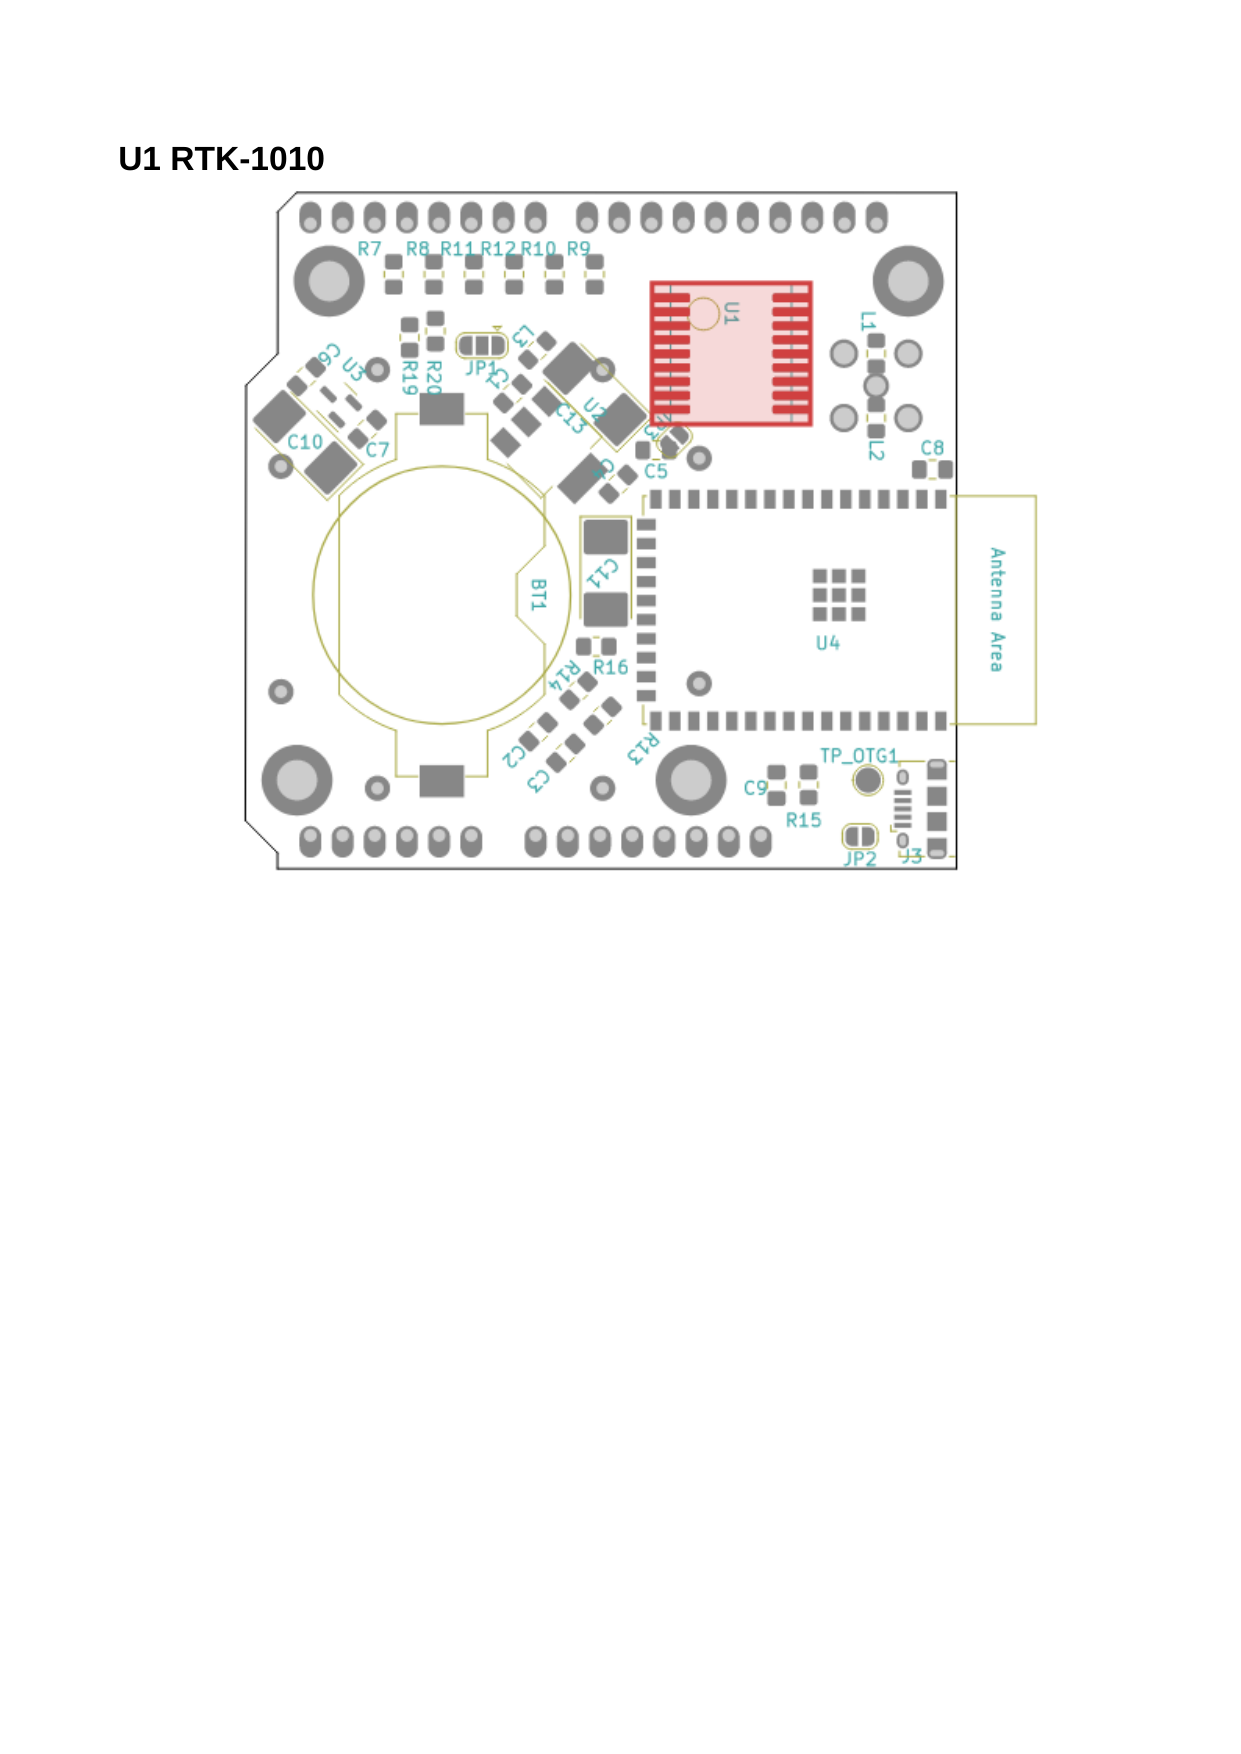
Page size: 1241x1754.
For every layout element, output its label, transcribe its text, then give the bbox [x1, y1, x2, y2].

picture [198, 190, 1042, 875]
subtitle U1 RTK-1010 [118, 139, 1122, 178]
